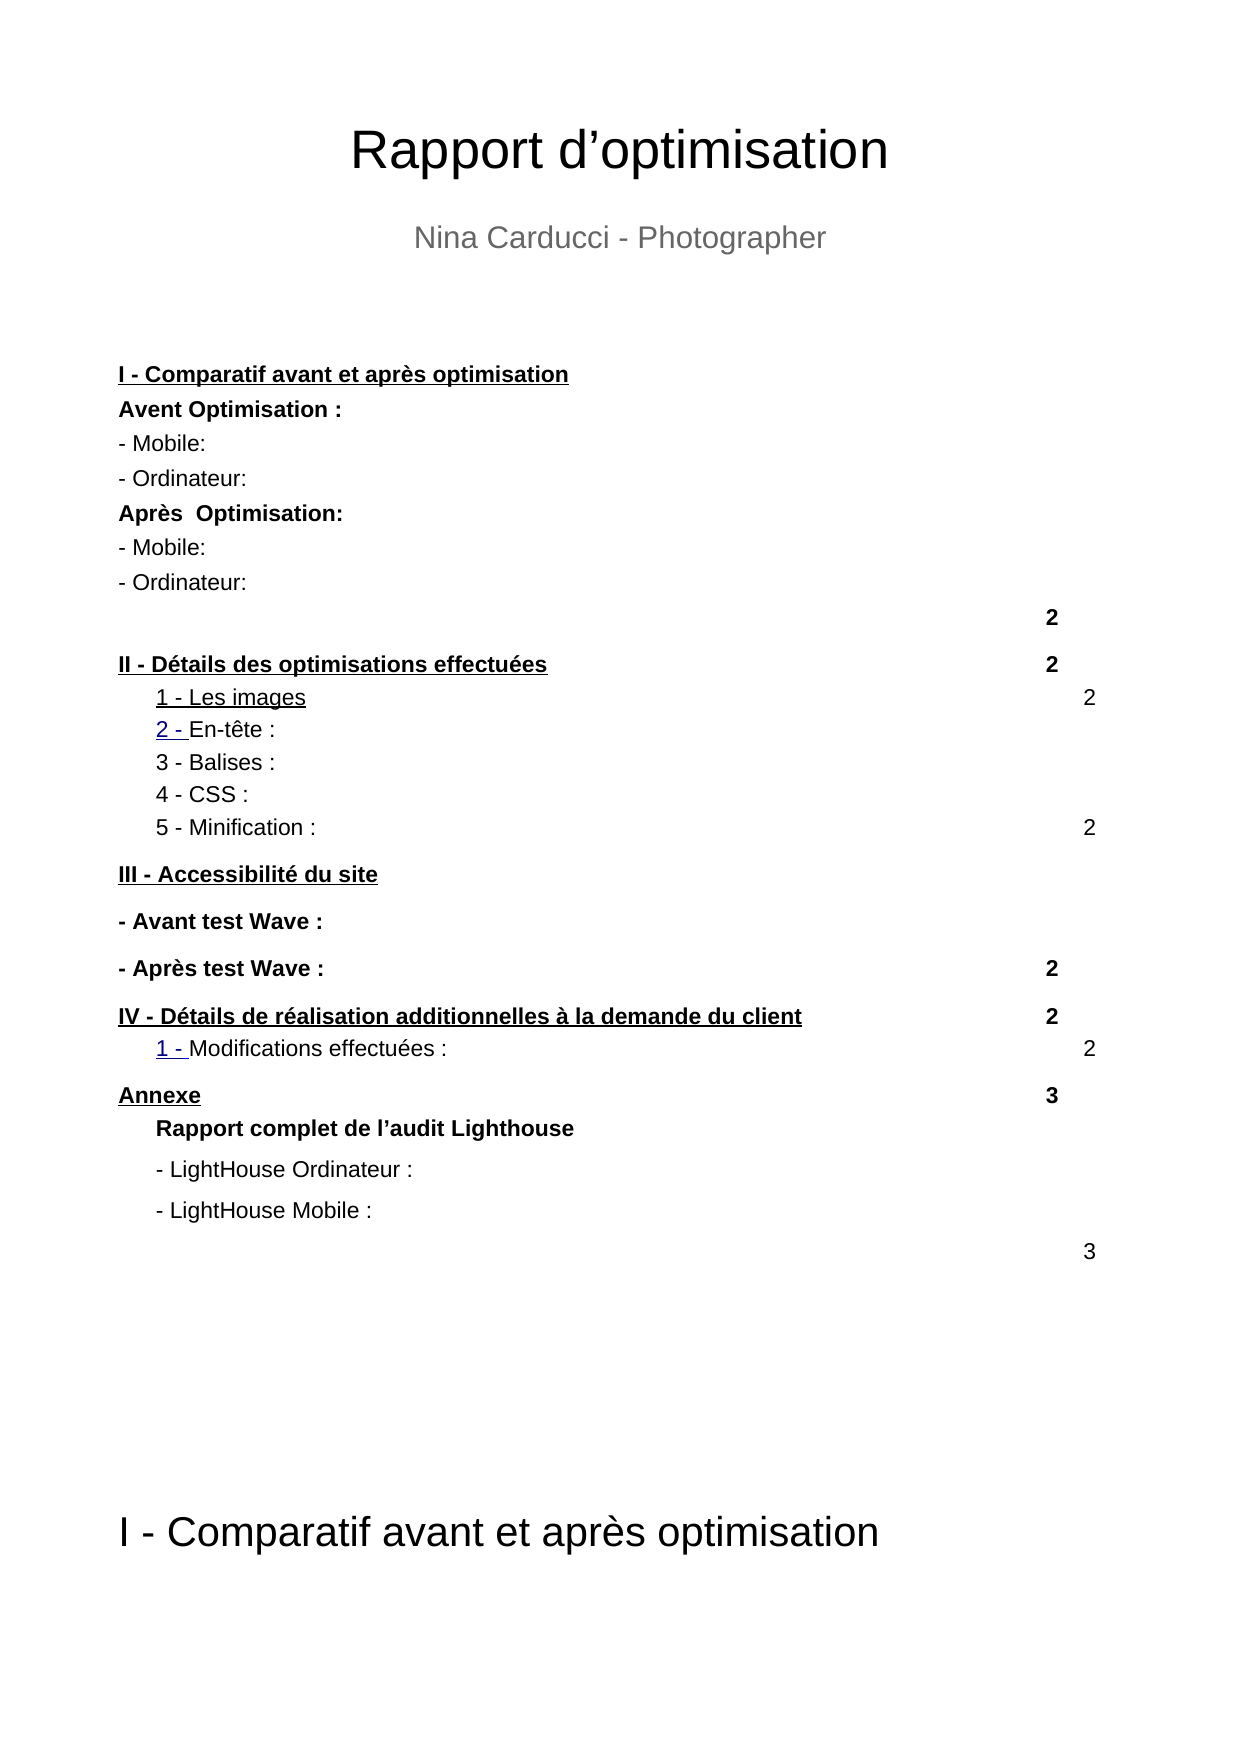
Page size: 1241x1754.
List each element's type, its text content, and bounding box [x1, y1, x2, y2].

text 3 - Balises : [156, 749, 1122, 775]
text 1 - Modifications effectuées : 2 [156, 1035, 1122, 1062]
text III - Accessibilité du site [118, 861, 1122, 887]
text - Mobile: [118, 534, 1122, 561]
text 1 - Les images 2 [156, 683, 1122, 710]
text - Avant test Wave : [118, 908, 1122, 934]
text Annexe 3 [118, 1082, 1122, 1109]
text I - Comparatif avant et après optimisation [118, 1507, 1122, 1555]
text - Ordinateur: [118, 569, 1122, 595]
text Rapport complet de l’audit Lighthouse [156, 1115, 1122, 1141]
text 5 - Minification : 2 [156, 814, 1122, 840]
text Avent Optimisation : [118, 396, 1122, 422]
text II - Détails des optimisations effectuées 2 [118, 651, 1122, 677]
text 4 - CSS : [156, 781, 1122, 808]
text Après Optimisation: [118, 499, 1122, 526]
text Nina Carducci - Photographer [118, 219, 1122, 255]
text 3 [156, 1238, 1122, 1264]
text - Après test Wave : 2 [118, 955, 1122, 982]
text IV - Détails de réalisation additionnelles à la demande du client 2 [118, 1003, 1122, 1029]
text Rapport d’optimisation [118, 118, 1122, 180]
text - Mobile: [118, 430, 1122, 457]
text I - Comparatif avant et après optimisation [118, 361, 1122, 387]
text - LightHouse Ordinateur : [156, 1156, 1122, 1182]
text - Ordinateur: [118, 465, 1122, 491]
text 2 - En-tête : [156, 716, 1122, 742]
text 2 [118, 604, 1122, 630]
text - LightHouse Mobile : [156, 1197, 1122, 1223]
